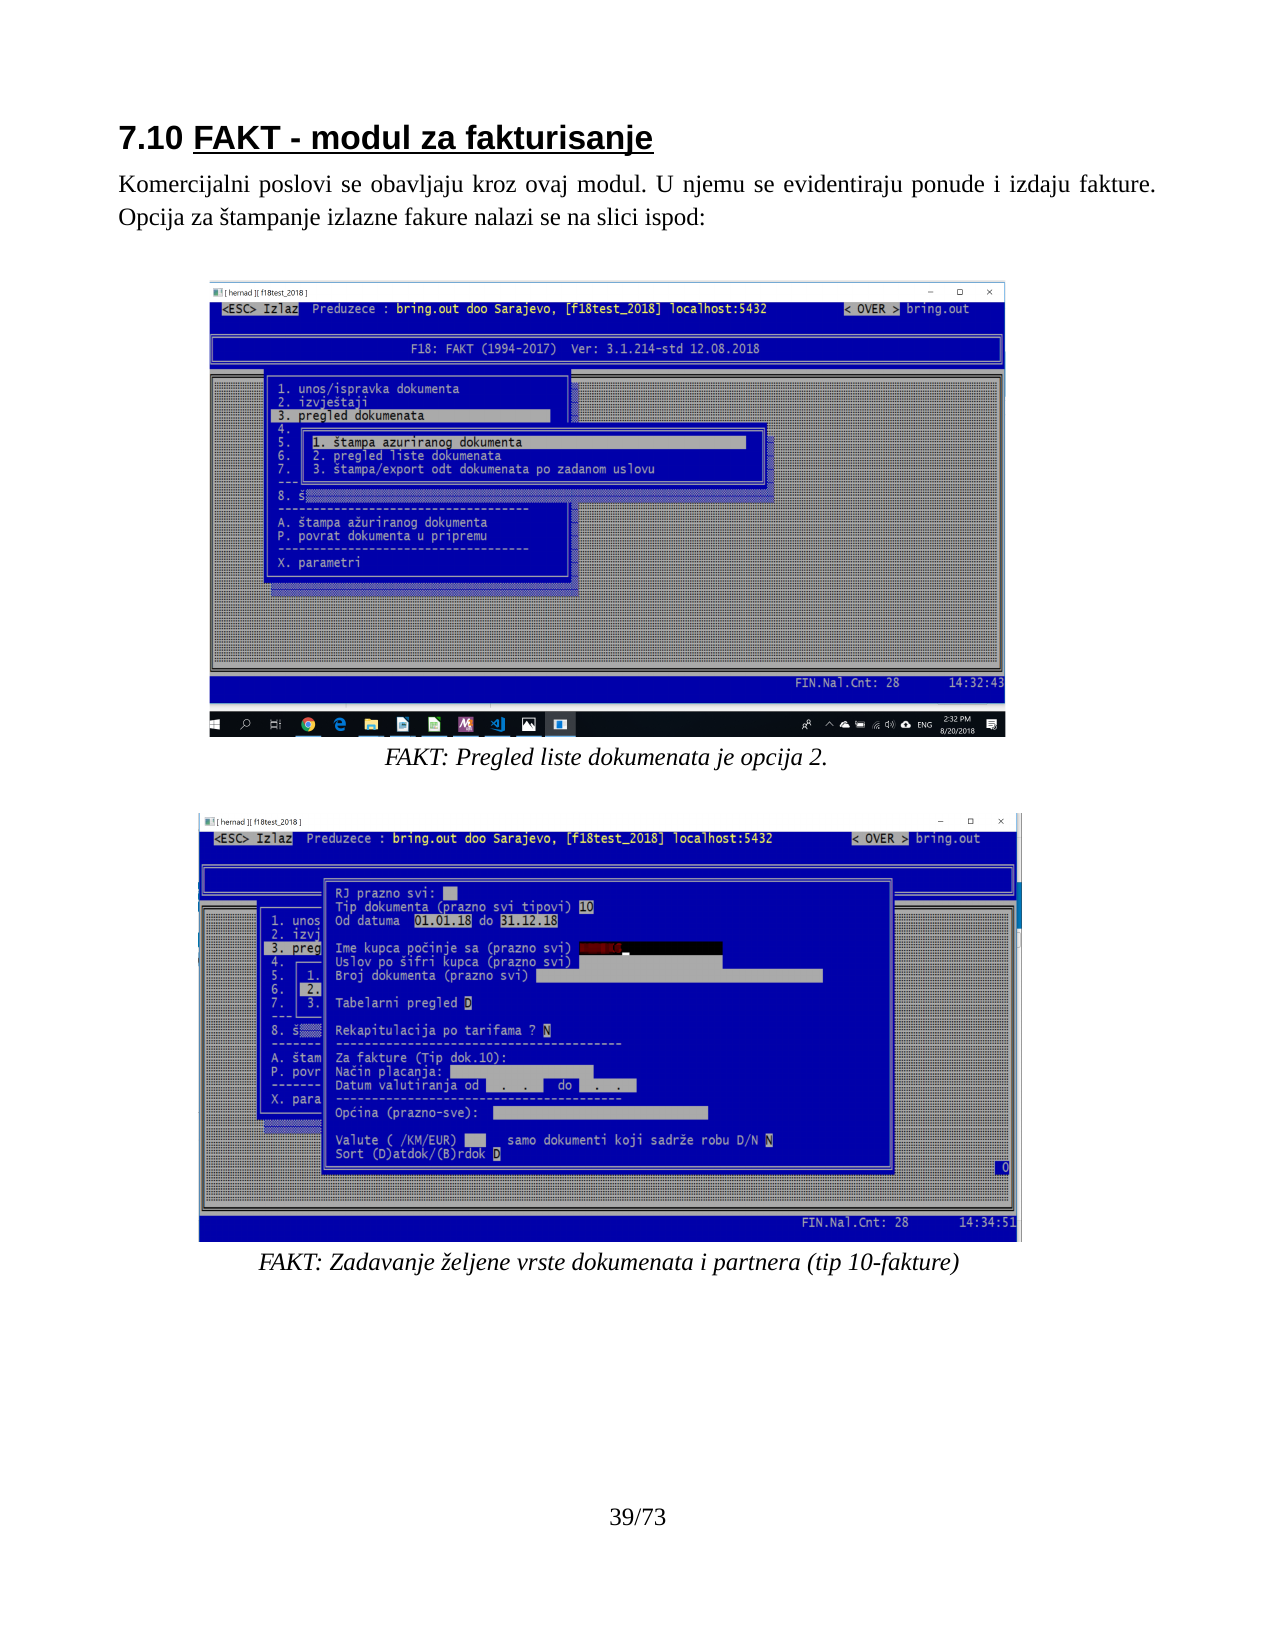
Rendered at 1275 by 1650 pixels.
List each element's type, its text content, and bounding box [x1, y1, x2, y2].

text Komercijalni poslovi se obavljaju kroz ovaj modul. U njemu se evidentiraju ponude i izdaju fakture. Opcija za štampanje izlazne fakure nalazi se na slici ispod: [118, 169, 1157, 231]
text FAKT: Zadavanje željene vrste dokumenata i partnera (tip 10-fakture) [198, 1242, 1022, 1276]
picture [209, 280, 1006, 737]
subtitle FAKT - modul za fakturisanje [118, 118, 1157, 157]
picture [198, 813, 1022, 1242]
text FAKT: Pregled liste dokumenata je opcija 2. [209, 737, 1006, 771]
